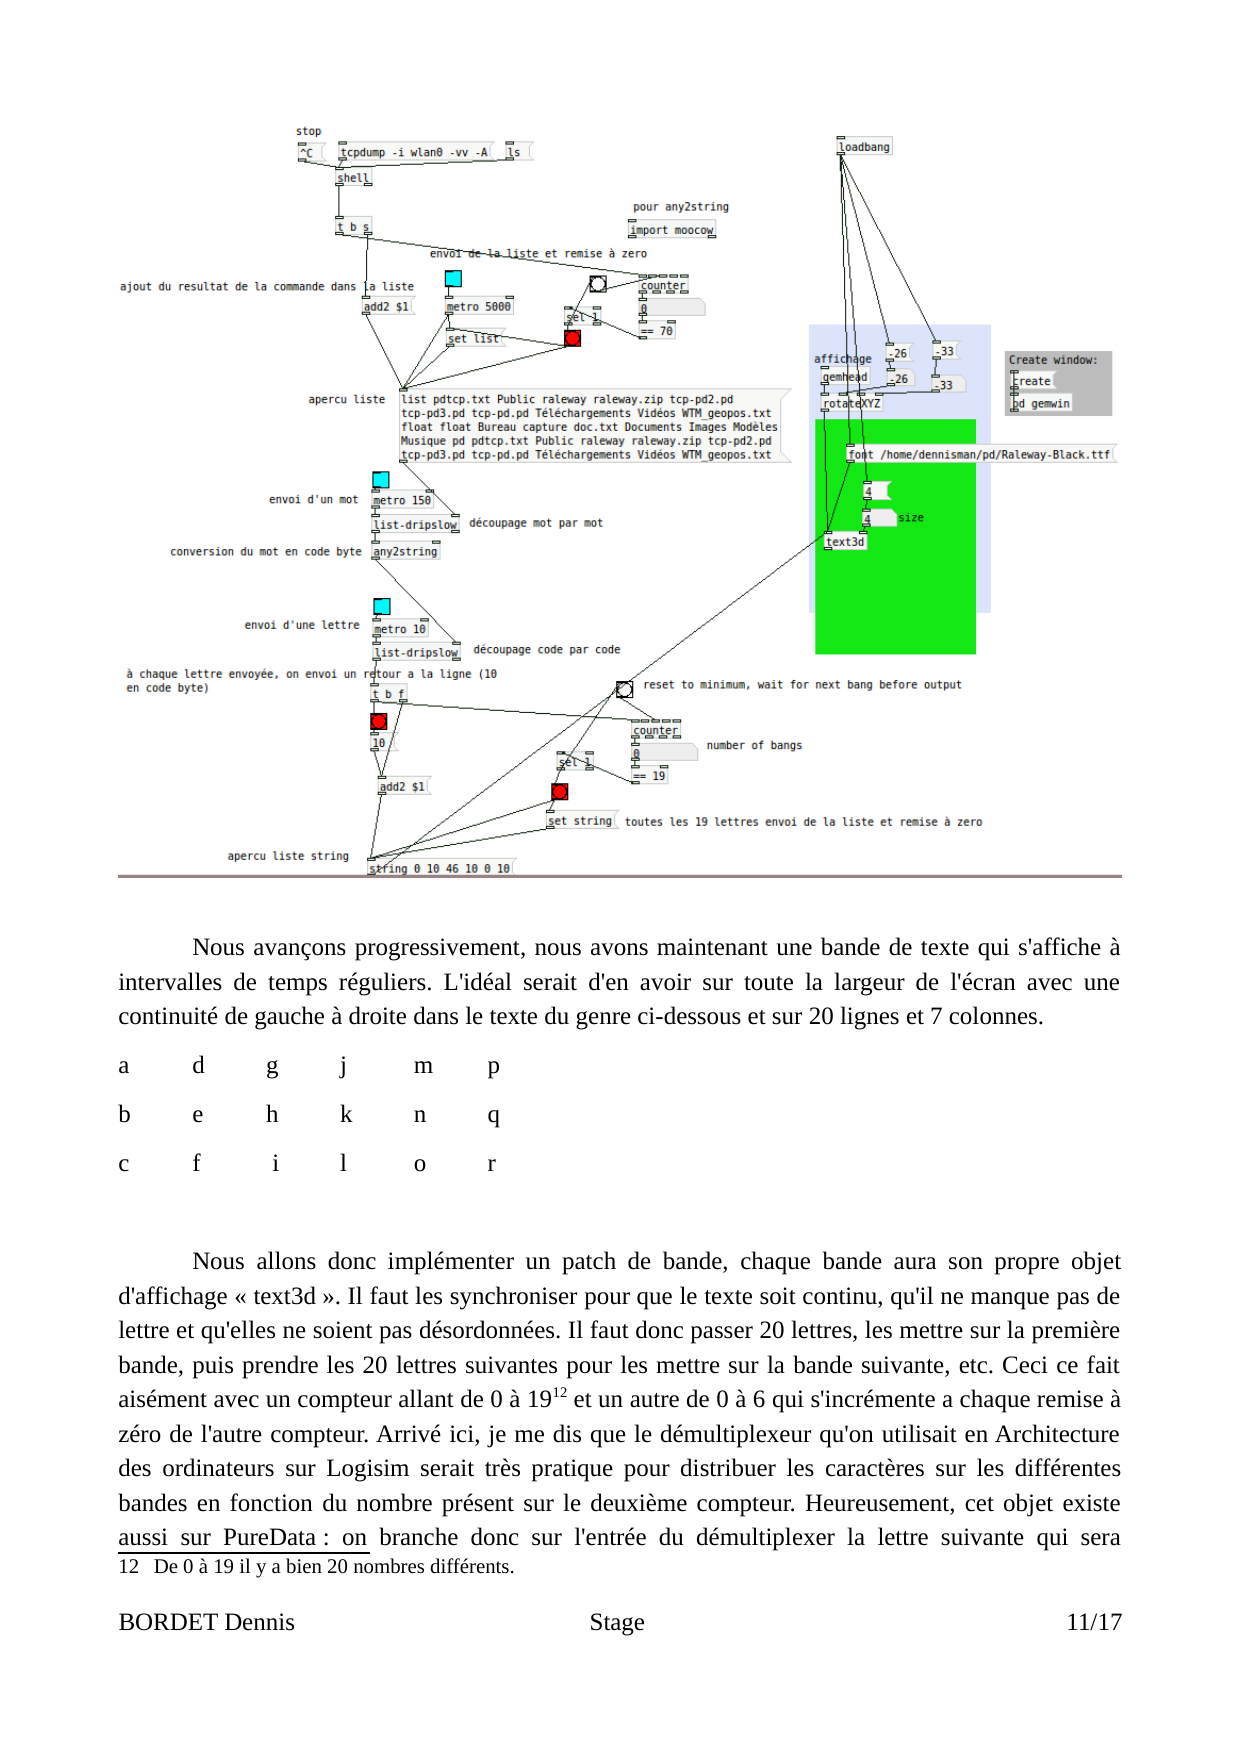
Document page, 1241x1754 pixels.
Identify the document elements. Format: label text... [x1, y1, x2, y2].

text b e h k n q [118, 1099, 1122, 1128]
text De 0 à 19 il y a bien 20 nombres différents. [118, 1553, 1122, 1578]
text Nous allons donc implémenter un patch de bande, chaque bande aura son propre objet d'affichage « text3d ». Il faut les synchroniser pour que le texte soit continu, qu'il ne manque pas de lettre et qu'elles ne soient pas désordonnées. Il faut donc passer 20 lettres, les mettre sur la première bande, puis prendre les 20 lettres suivantes pour les mettre sur la bande suivante, etc. Ceci ce fait aisément avec un compteur allant de 0 à 19 et un autre de 0 à 6 qui s'incrémente a chaque remise à zéro de l'autre compteur. Arrivé ici, je me dis que le démultiplexeur qu'on utilisait en Architecture des ordinateurs sur Logisim serait très pratique pour distribuer les caractères sur les différentes bandes en fonction du nombre présent sur le deuxième compteur. Heureusement, cet objet existe aussi sur PureData : on branche donc sur l'entrée du démultiplexer la lettre suivante qui sera [118, 1246, 1122, 1551]
text Nous avançons progressivement, nous avons maintenant une bande de texte qui s'affiche à intervalles de temps réguliers. L'idéal serait d'en avoir sur toute la largeur de l'écran avec une continuité de gauche à droite dans le texte du genre ci-dessous et sur 20 lignes et 7 colonnes. [118, 932, 1122, 1030]
picture [118, 118, 1123, 878]
text a d g j m p [118, 1050, 1122, 1079]
text c f i l o r [118, 1148, 1122, 1177]
